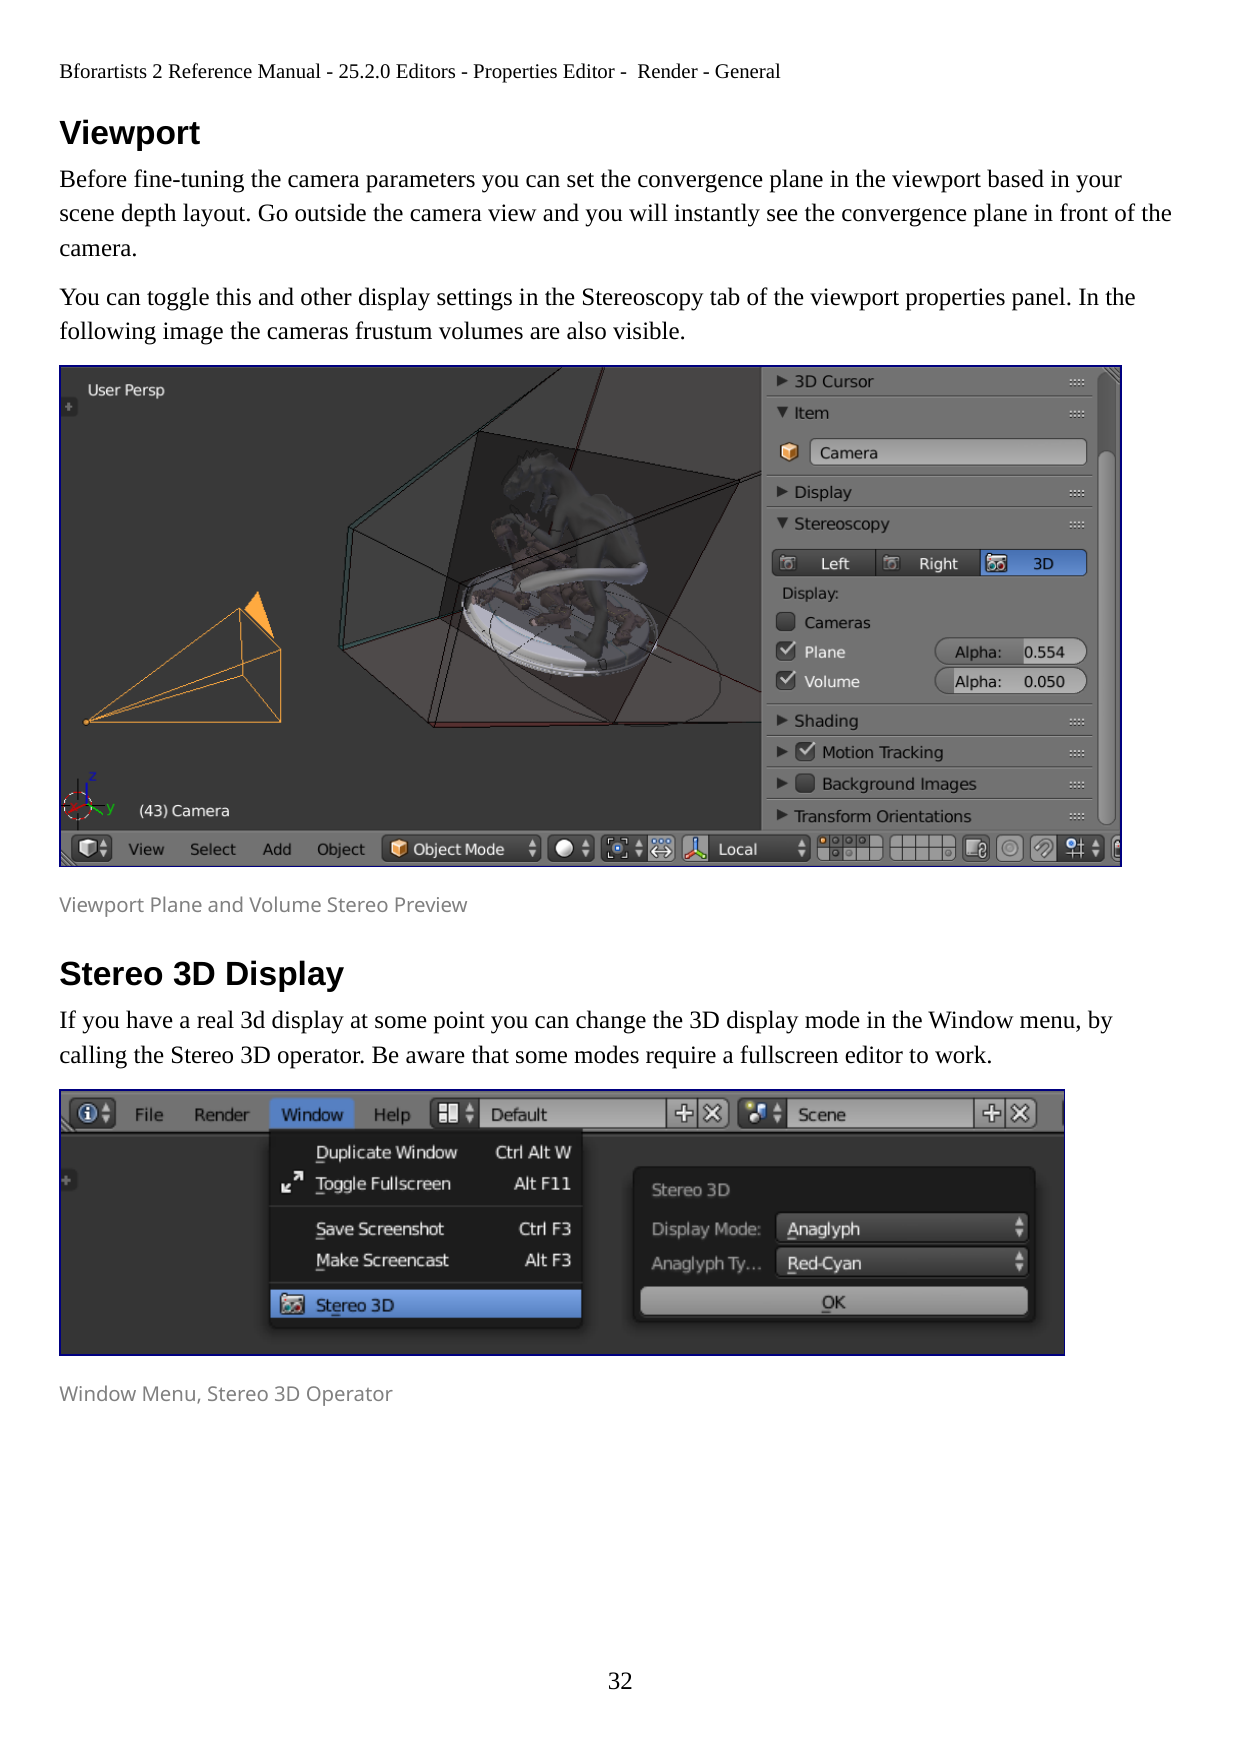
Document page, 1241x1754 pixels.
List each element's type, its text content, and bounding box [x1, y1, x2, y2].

subtitle Viewport [59, 113, 1181, 151]
text Window Menu, Stereo 3D Operator [59, 1376, 1181, 1407]
subtitle Stereo 3D Display [59, 954, 1181, 993]
text Viewport Plane and Volume Stereo Preview [59, 888, 1181, 919]
picture [61, 367, 1120, 866]
text Before fine-tuning the camera parameters you can set the convergence plane in the viewport based in your scene depth layout. Go outside the camera view and you will instantly see the convergence plane in front of the camera. [59, 164, 1181, 261]
picture [61, 1091, 1064, 1354]
text If you have a real 3d display at some point you can change the 3D display mode in the Window menu, by calling the Stereo 3D operator. Be aware that some modes require a fullscreen editor to work. [59, 1005, 1181, 1069]
text You can toggle this and other display settings in the Stereoscopy tab of the viewport properties panel. In the following image the cameras frustum volumes are also visible. [59, 282, 1181, 345]
